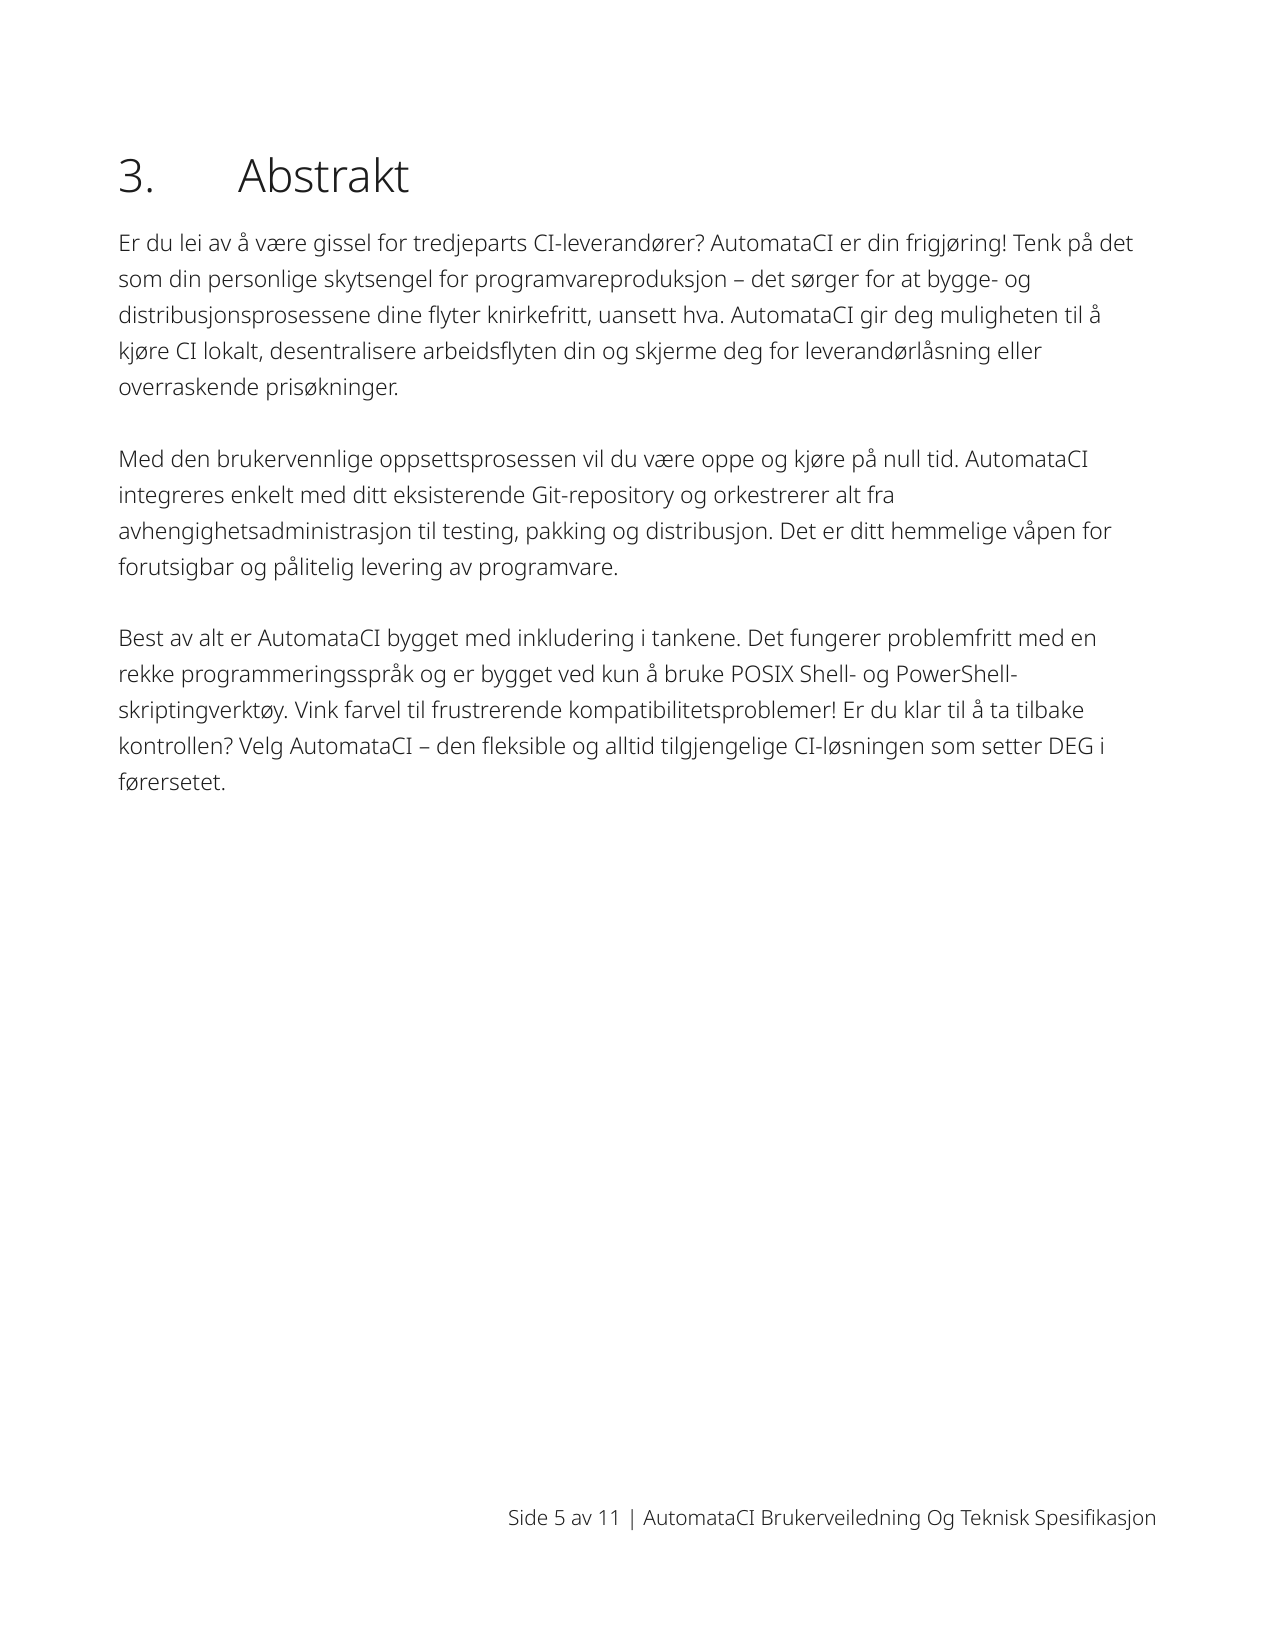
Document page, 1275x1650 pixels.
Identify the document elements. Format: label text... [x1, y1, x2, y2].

text Er du lei av å være gissel for tredjeparts CI-leverandører? AutomataCI er din frigjøring! Tenk på det som din personlige skytsengel for programvareproduksjon – det sørger for at bygge- og distribusjonsprosessene dine flyter knirkefritt, uansett hva. AutomataCI gir deg muligheten til å kjøre CI lokalt, desentralisere arbeidsflyten din og skjerme deg for leverandørlåsning eller overraskende prisøkninger. [118, 227, 1157, 402]
subtitle Abstrakt [118, 143, 1157, 206]
text Best av alt er AutomataCI bygget med inkludering i tankene. Det fungerer problemfritt med en rekke programmeringsspråk og er bygget ved kun å bruke POSIX Shell- og PowerShell-skriptingverktøy. Vink farvel til frustrerende kompatibilitetsproblemer! Er du klar til å ta tilbake kontrollen? Velg AutomataCI – den fleksible og alltid tilgjengelige CI-løsningen som setter DEG i førersetet. [118, 622, 1157, 797]
text Med den brukervennlige oppsettsprosessen vil du være oppe og kjøre på null tid. AutomataCI integreres enkelt med ditt eksisterende Git-repository og orkestrerer alt fra avhengighetsadministrasjon til testing, pakking og distribusjon. Det er ditt hemmelige våpen for forutsigbar og pålitelig levering av programvare. [118, 443, 1157, 582]
